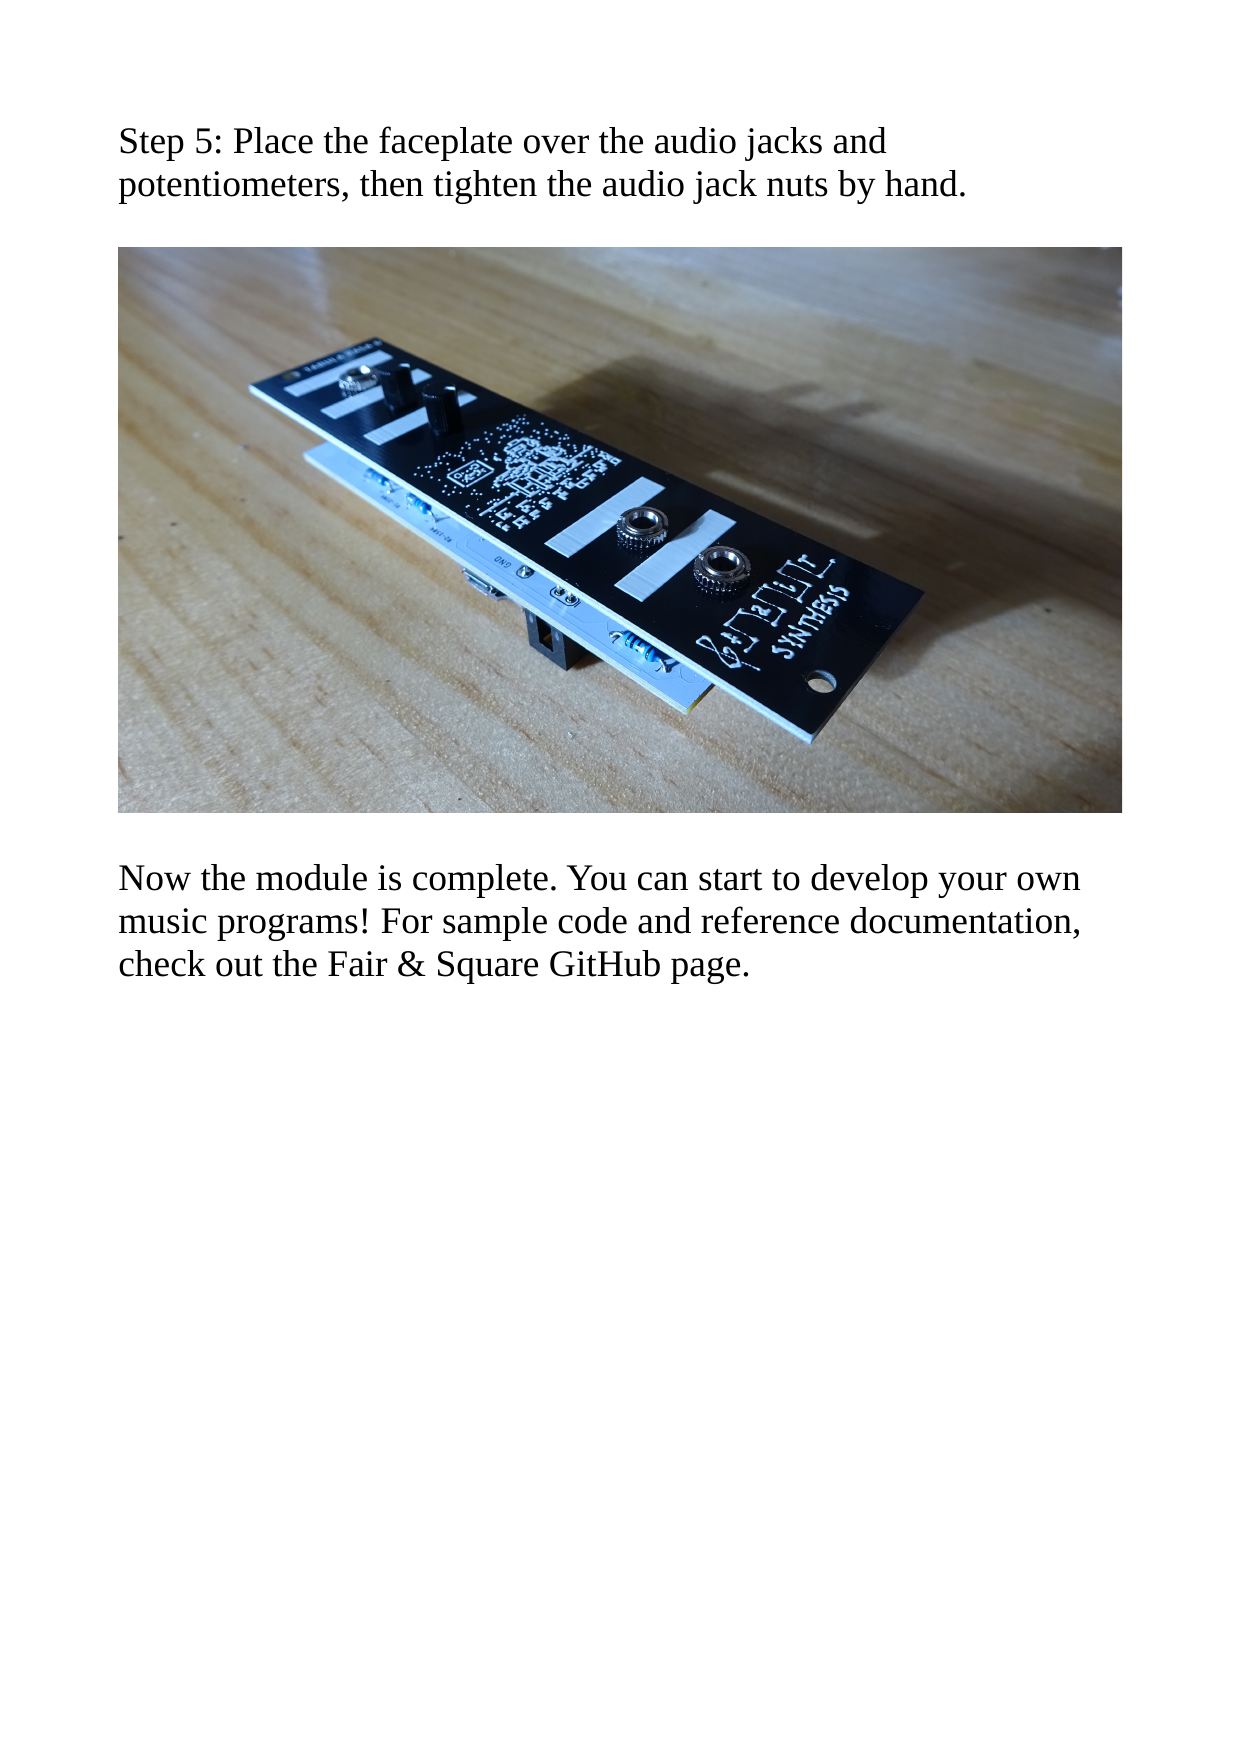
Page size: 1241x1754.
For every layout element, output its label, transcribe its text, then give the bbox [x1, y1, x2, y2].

text Step 5: Place the faceplate over the audio jacks and potentiometers, then tighten the audio jack nuts by hand. [118, 118, 1122, 204]
text Now the module is complete. You can start to develop your own music programs! For sample code and reference documentation, check out the Fair & Square GitHub page. [118, 855, 1122, 985]
picture [118, 247, 1123, 813]
